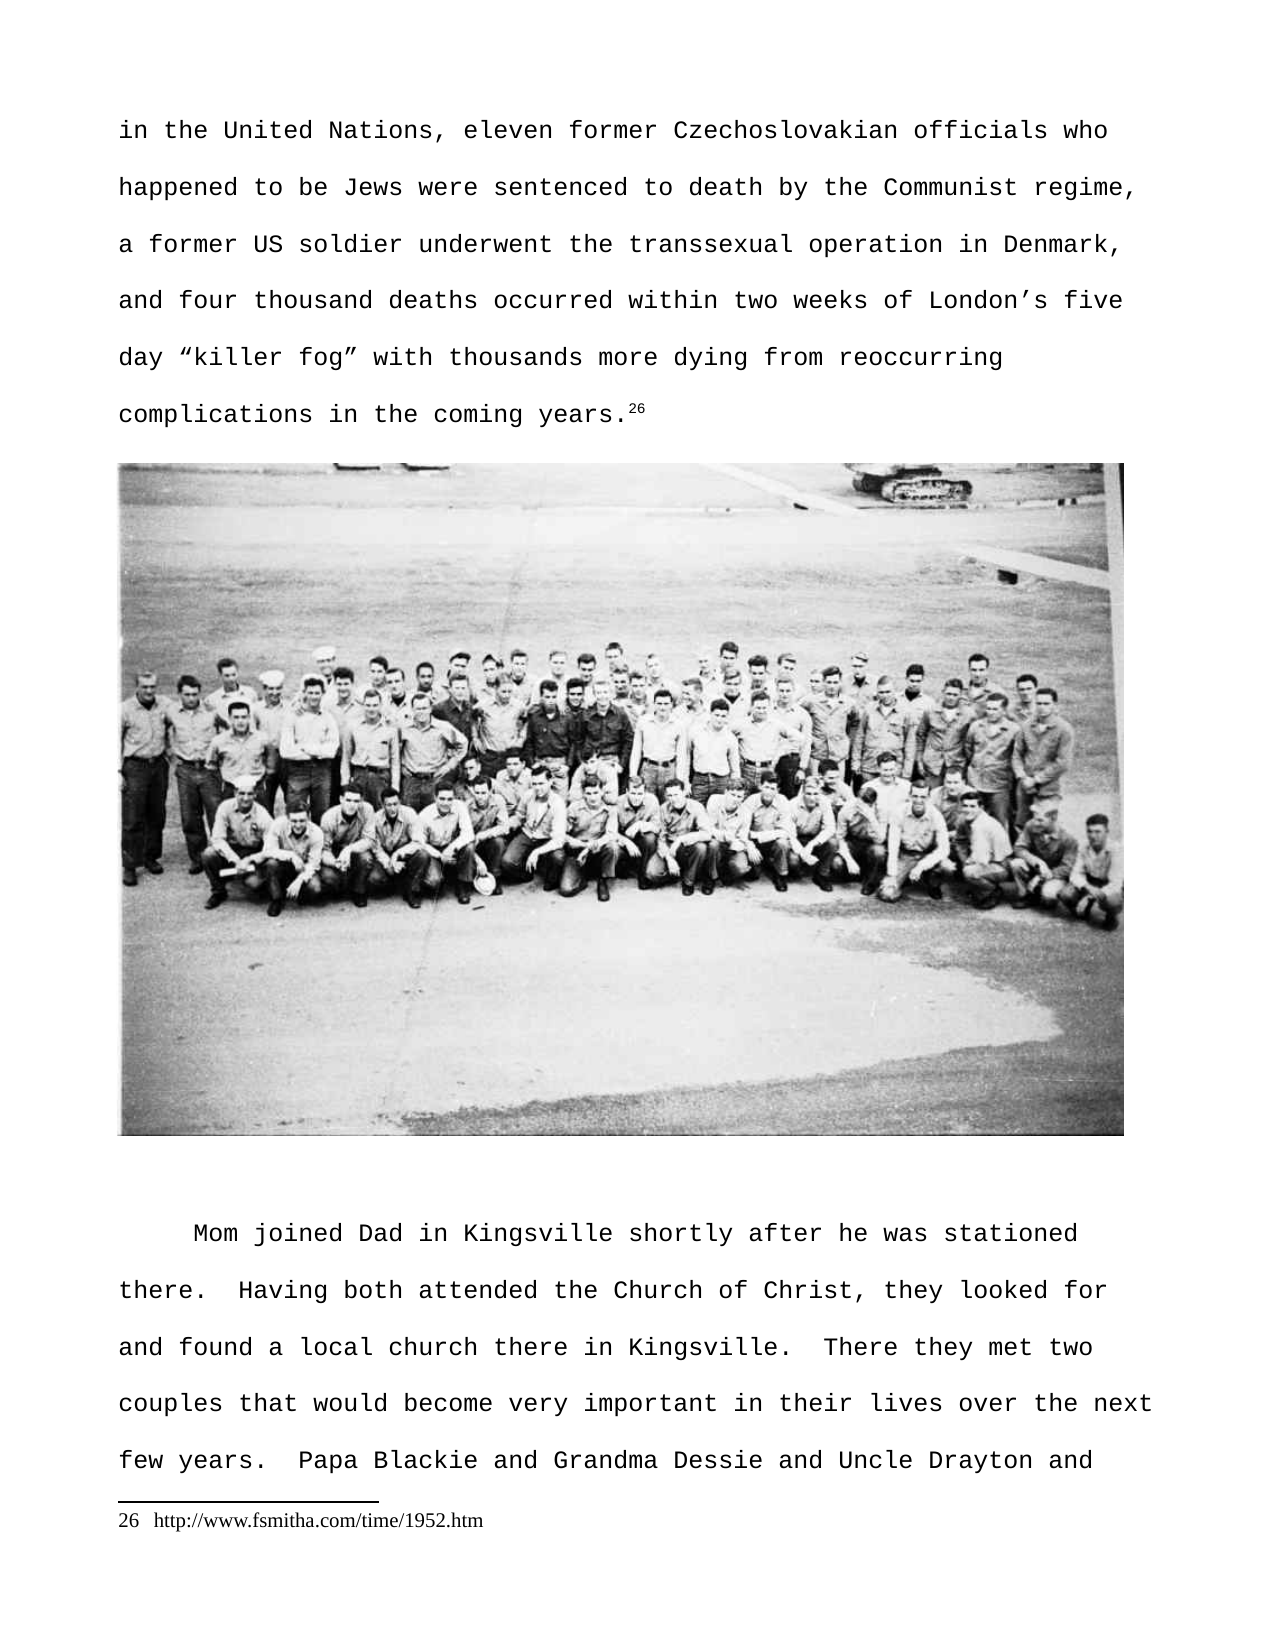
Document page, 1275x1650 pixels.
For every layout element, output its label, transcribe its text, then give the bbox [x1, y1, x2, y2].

text in the United Nations, eleven former Czechoslovakian officials who happened to be Jews were sentenced to death by the Communist regime, a former US soldier underwent the transsexual operation in Denmark, and four thousand deaths occurred within two weeks of London’s five day “killer fog” with thousands more dying from reoccurring complications in the coming years. [118, 118, 1157, 430]
picture [116, 463, 1124, 1136]
text http://www.fsmitha.com/time/1952.htm [118, 1508, 1157, 1532]
text Mom joined Dad in Kingsville shortly after he was stationed there. Having both attended the Church of Christ, they looked for and found a local church there in Kingsville. There they met two couples that would become very important in their lives over the next few years. Papa Blackie and Grandma Dessie and Uncle Drayton and [118, 1221, 1157, 1476]
